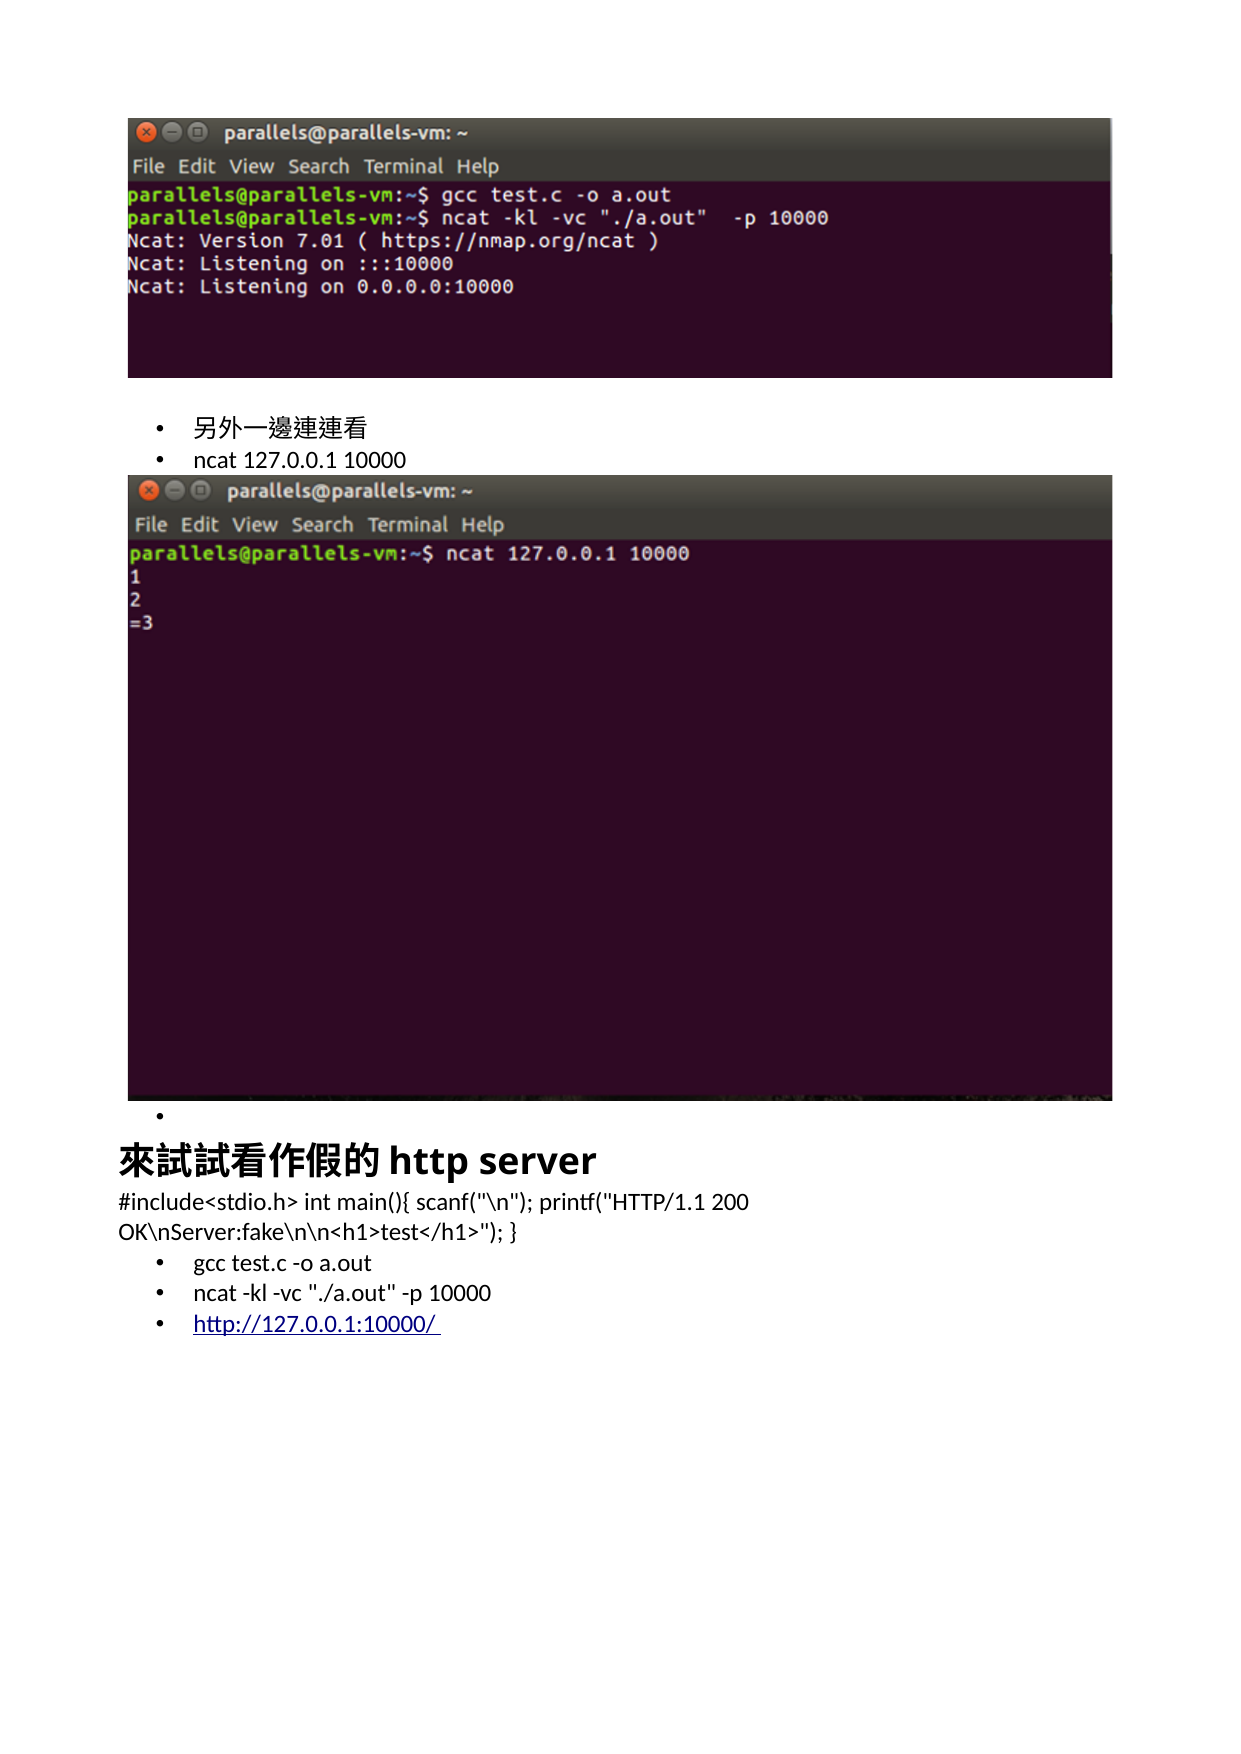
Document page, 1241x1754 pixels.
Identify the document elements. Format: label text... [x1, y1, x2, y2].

picture [127, 118, 1113, 378]
list ncat 127.0.0.1 10000 [156, 445, 1122, 475]
list ncat -kl -vc "./a.out" -p 10000 [156, 1277, 1122, 1308]
subtitle 來試試看作假的http server [118, 1131, 1122, 1186]
picture [127, 475, 1113, 1101]
text #include<stdio.h> int main(){ scanf("\n"); printf("HTTP/1.1 200 OK\nServer:fake\n\n<h1>test</h1>"); } [118, 1186, 1122, 1247]
list 另外一邊連連看 [156, 408, 1122, 445]
list http://127.0.0.1:10000/ [156, 1308, 1122, 1338]
list gcc test.c -o a.out [156, 1247, 1122, 1277]
